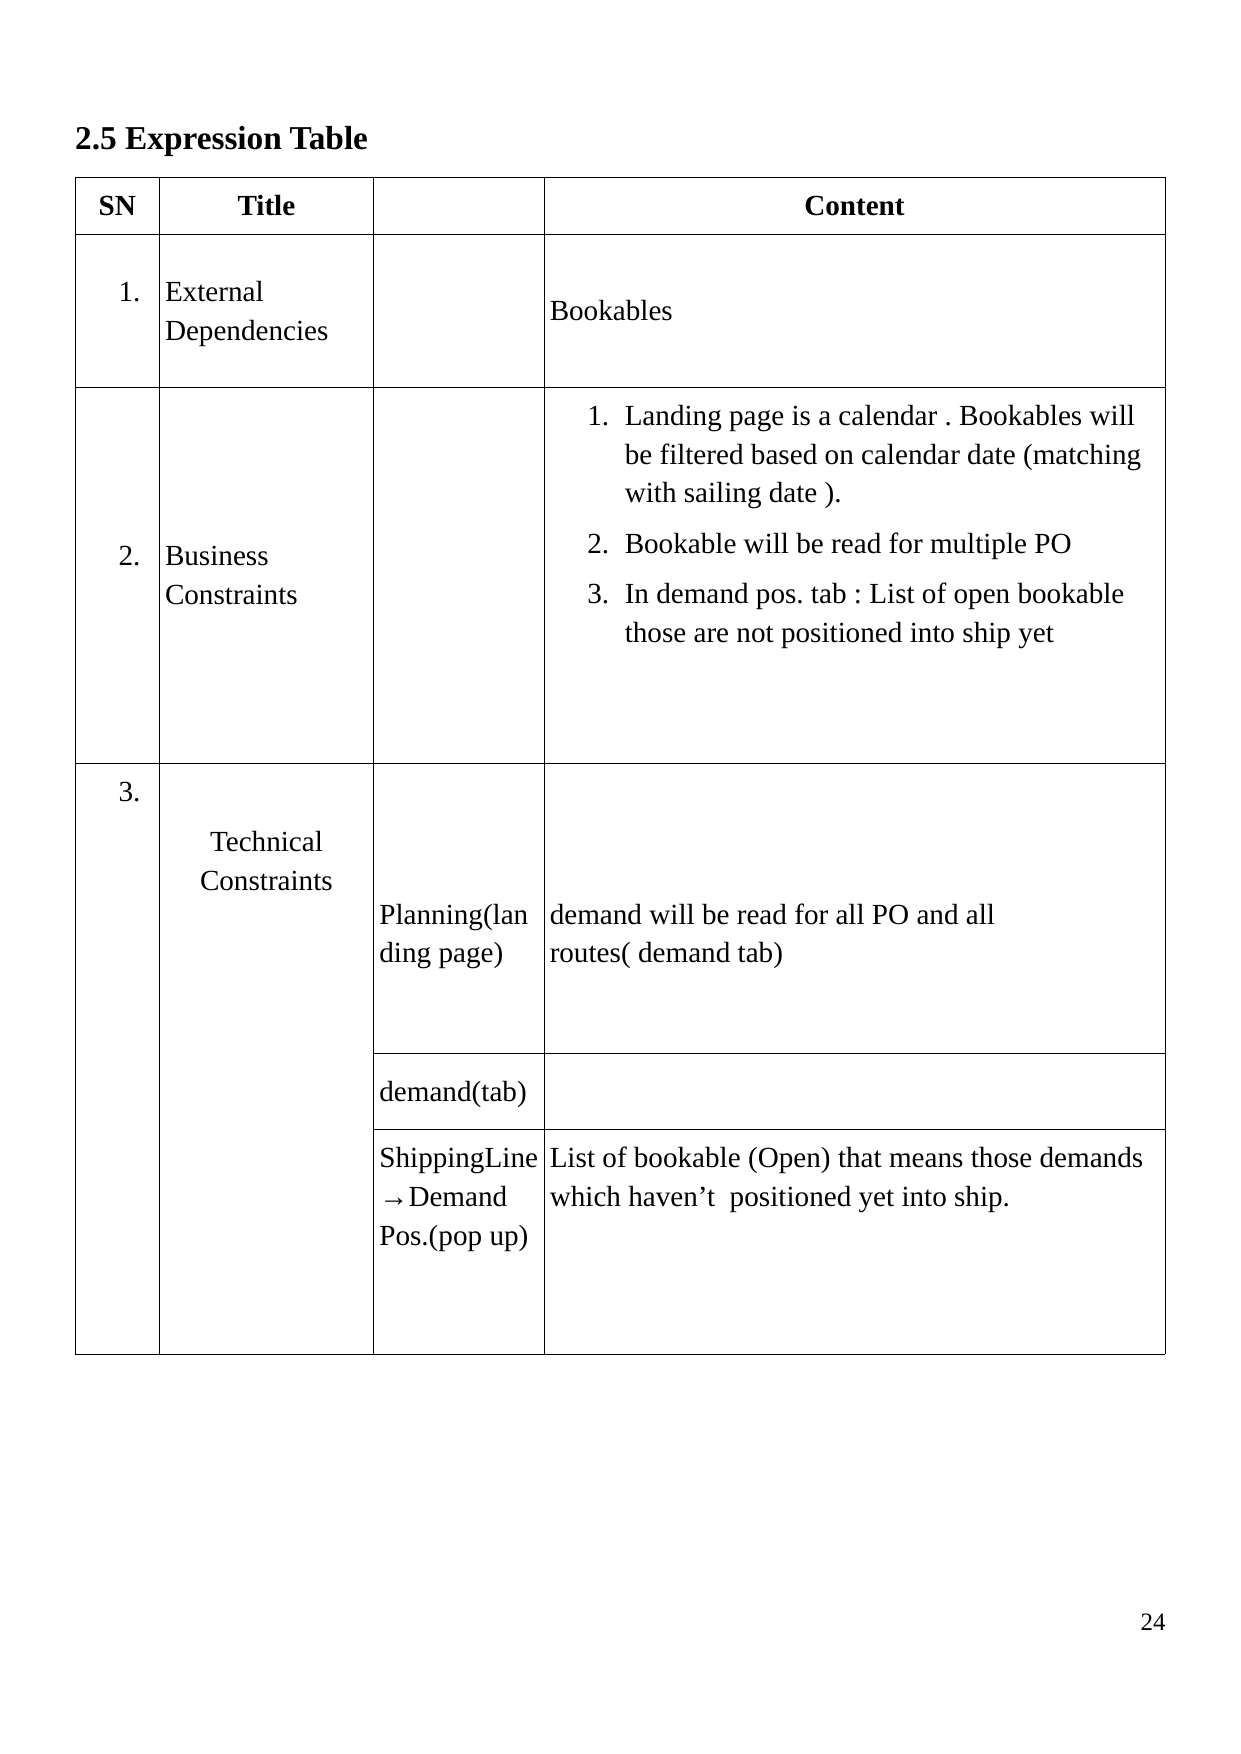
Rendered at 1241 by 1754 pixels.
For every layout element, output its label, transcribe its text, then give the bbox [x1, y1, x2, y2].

table_cell [76, 235, 159, 387]
table_header Title [160, 178, 373, 234]
table_header [374, 178, 544, 234]
table_cell [374, 235, 544, 387]
table_cell External Dependencies [160, 235, 373, 387]
table_cell Technical Constraints [160, 764, 373, 1353]
table_cell demand will be read for all PO and all routes( demand tab) [545, 764, 1165, 1053]
table_cell [374, 388, 544, 762]
table_cell Planning(landing page) [374, 764, 544, 1053]
table_cell ShippingLine→Demand Pos.(pop up) [374, 1130, 544, 1353]
table_cell Landing page is a calendar . Bookables will be filtered based on calendar date (matching with sailing date ). Bookable will be read for multiple PO In demand pos. tab : List of open bookable those are not positioned into ship yet [545, 388, 1165, 762]
table_header SN [76, 178, 159, 234]
table_cell demand(tab) [374, 1054, 544, 1129]
text 2.5 Expression Table [75, 118, 1165, 156]
table_cell List of bookable (Open) that means those demands which haven’t positioned yet into ship. [545, 1130, 1165, 1353]
table_cell Business Constraints [160, 388, 373, 762]
table_cell [76, 388, 159, 762]
table_cell [76, 764, 159, 1353]
table_header Content [545, 178, 1165, 234]
table_cell [545, 1054, 1165, 1129]
table_cell Bookables [545, 235, 1165, 387]
